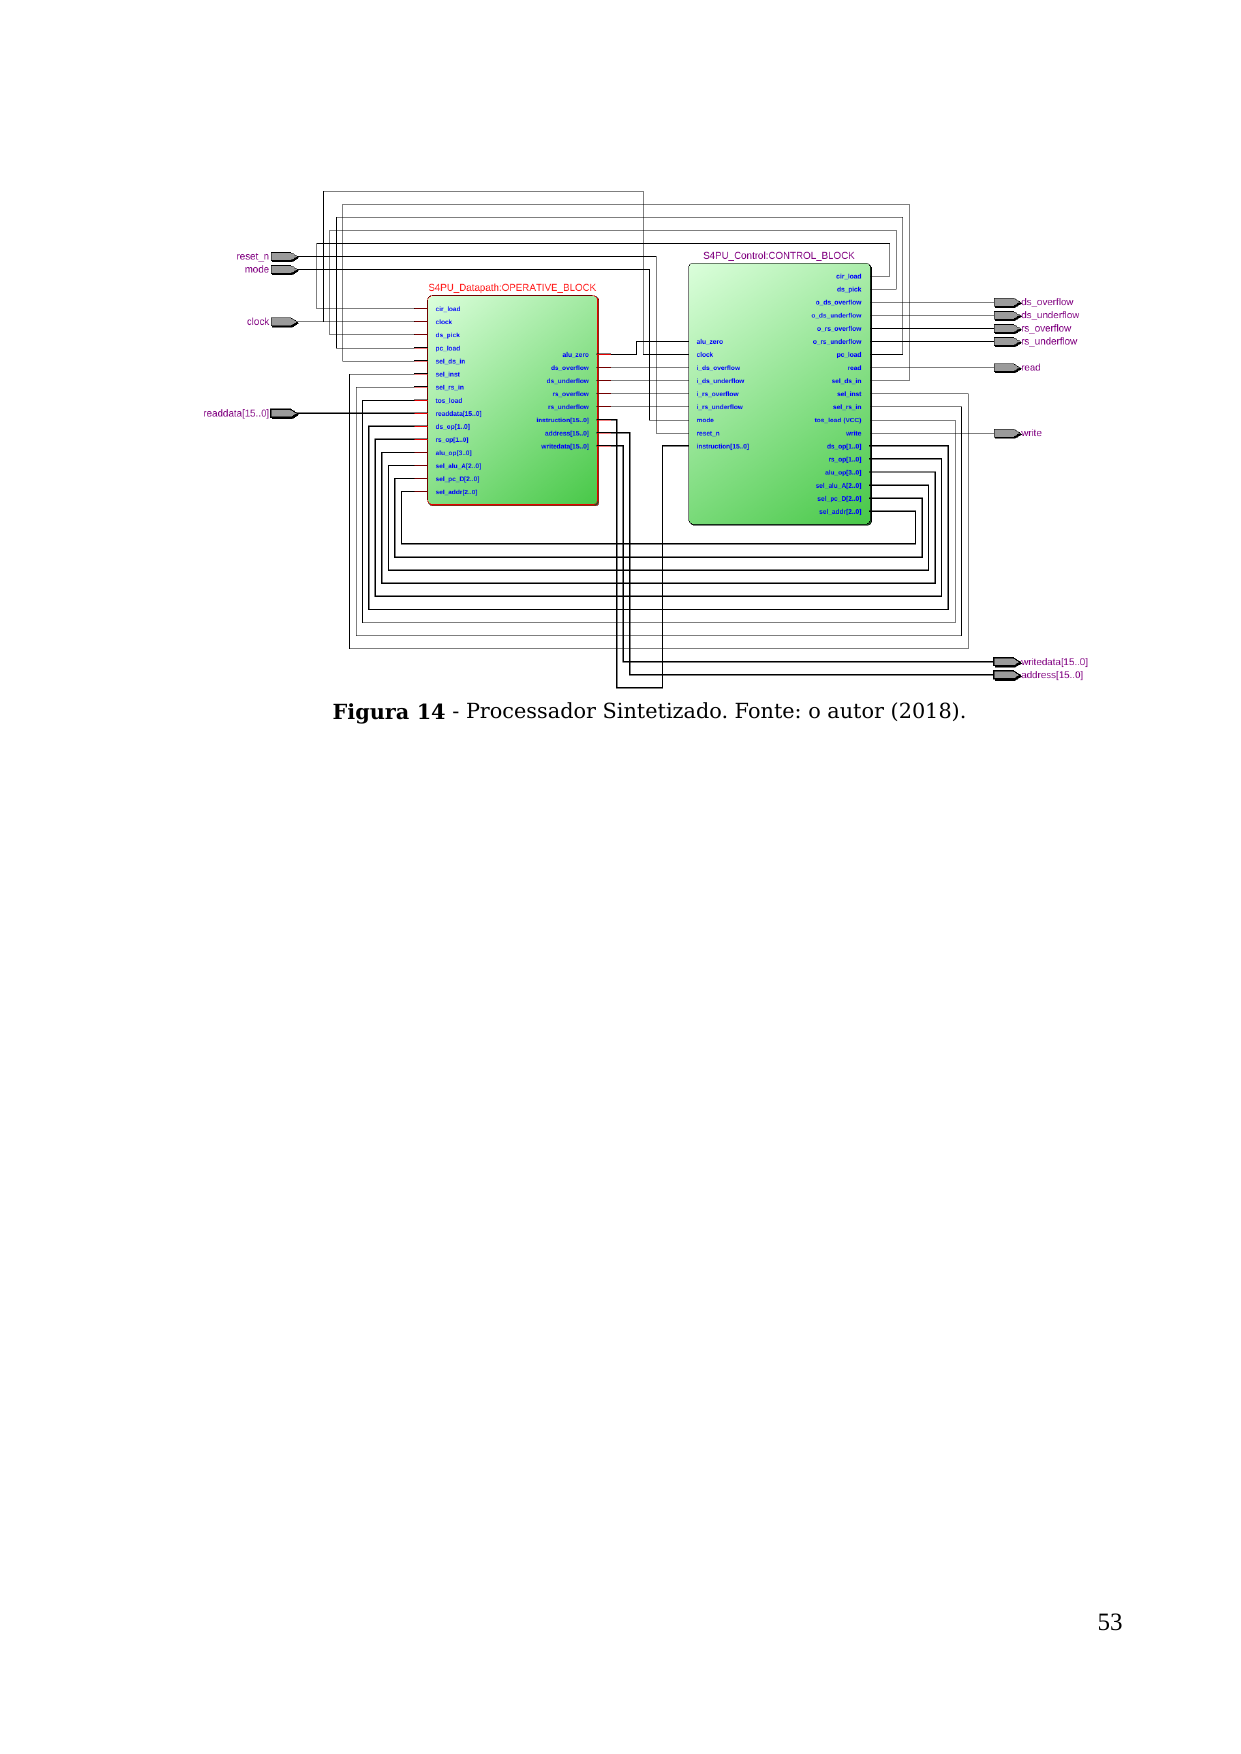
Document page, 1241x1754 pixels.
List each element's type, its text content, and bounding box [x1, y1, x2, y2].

text Figura 14 - Processador Sintetizado. Fonte: o autor (2018). [177, 177, 1122, 724]
picture [199, 186, 1100, 700]
